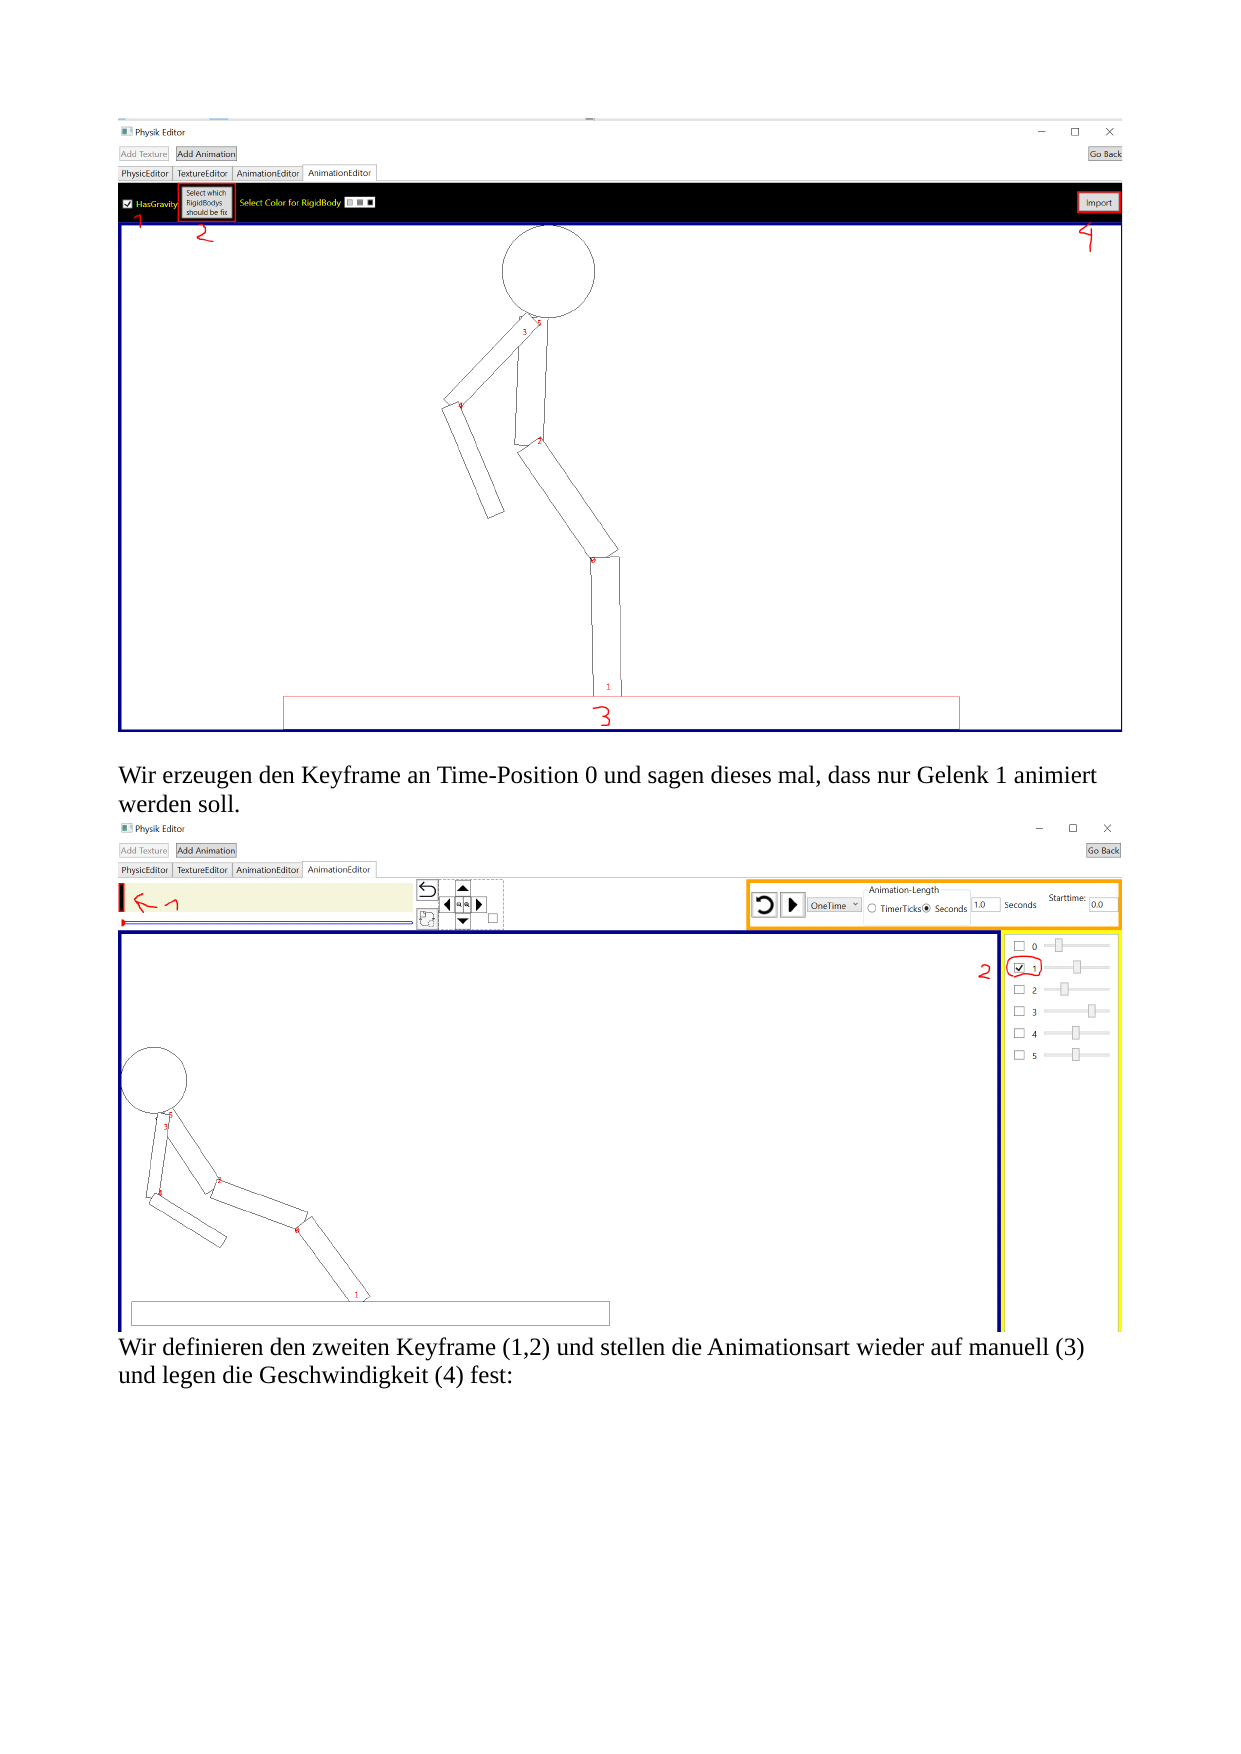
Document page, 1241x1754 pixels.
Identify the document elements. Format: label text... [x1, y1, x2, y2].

picture [118, 818, 1123, 1332]
text Wir definieren den zweiten Keyframe (1,2) und stellen die Animationsart wieder auf manuell (3) und legen die Geschwindigkeit (4) fest: [118, 1332, 1122, 1389]
picture [118, 118, 1123, 732]
text Wir erzeugen den Keyframe an Time-Position 0 und sagen dieses mal, dass nur Gelenk 1 animiert werden soll. [118, 761, 1122, 818]
